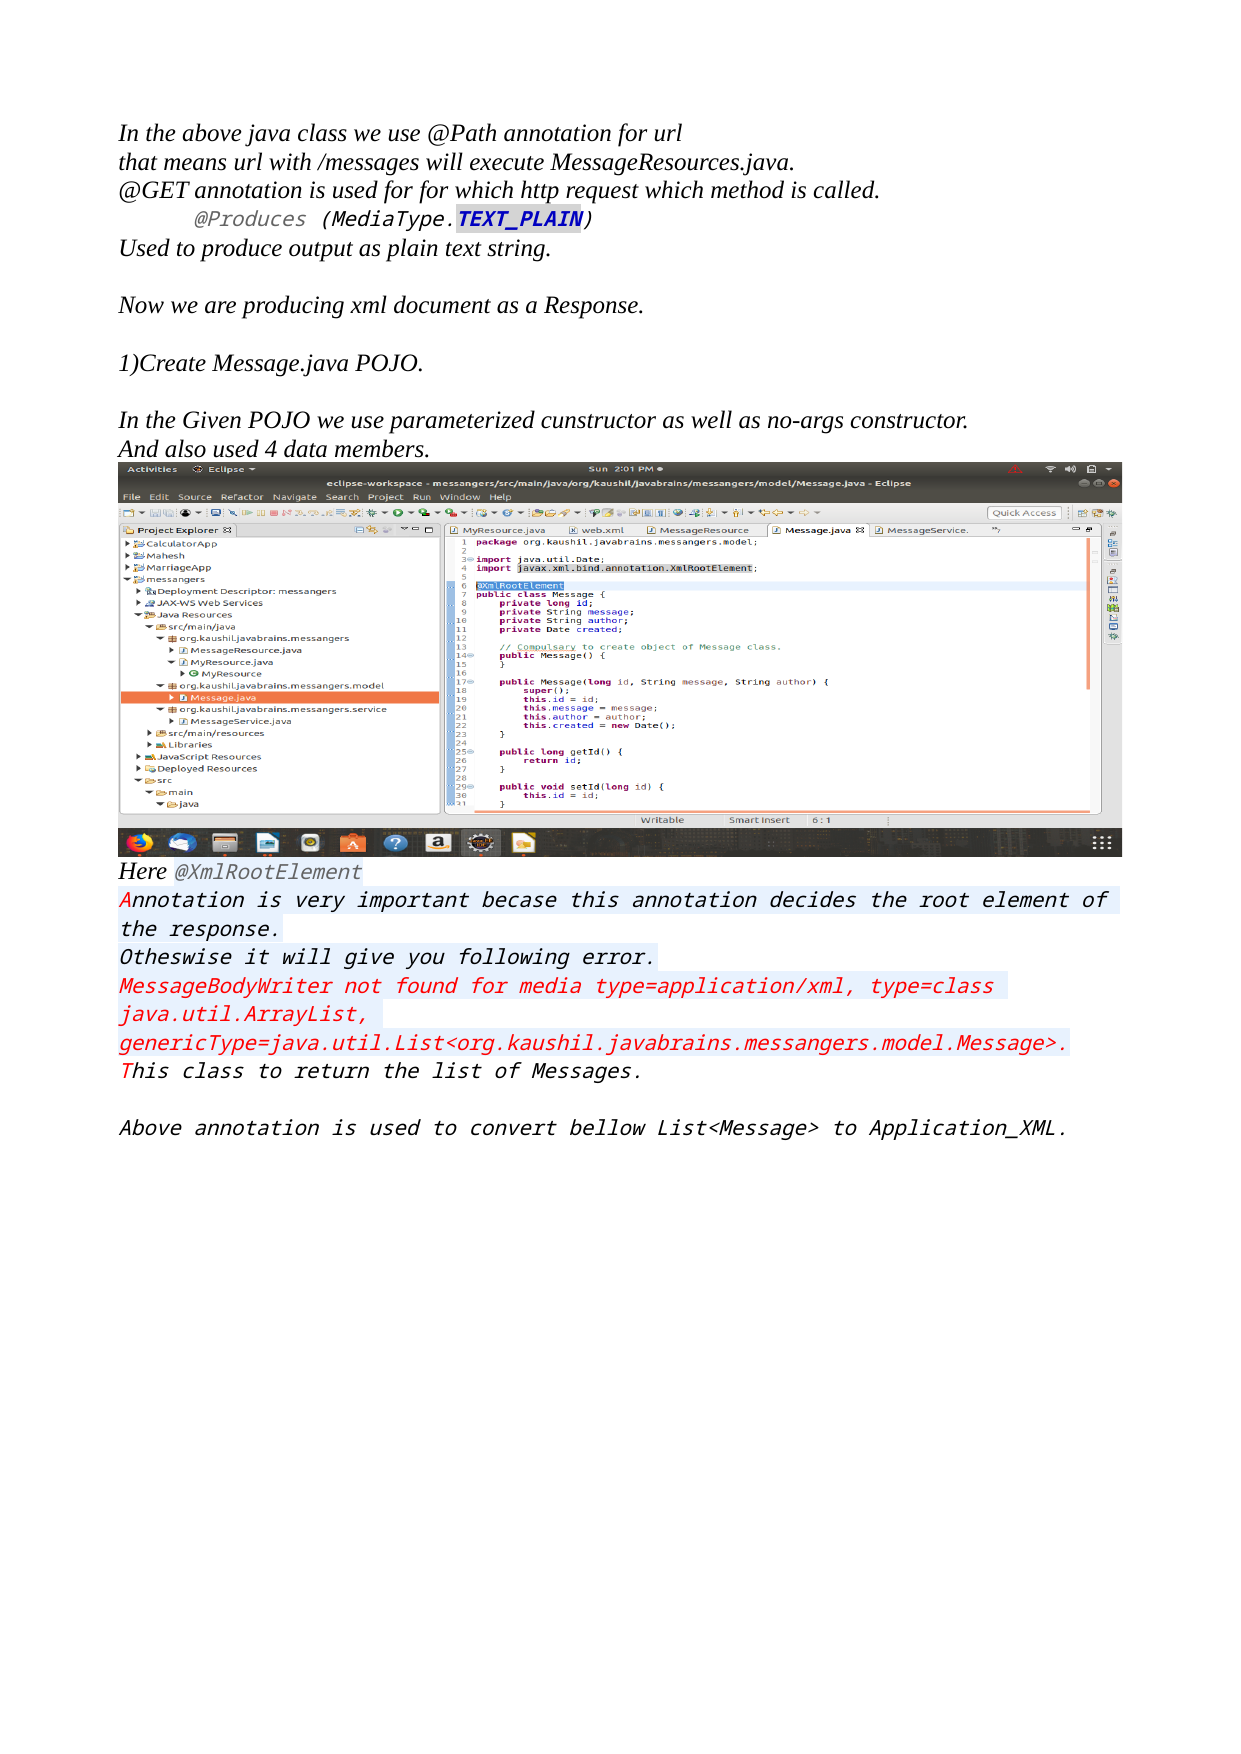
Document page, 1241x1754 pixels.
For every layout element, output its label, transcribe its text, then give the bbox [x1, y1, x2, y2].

text Above annotation is used to convert bellow List<Message> to Application_XML. [118, 1113, 1122, 1142]
text Annotation is very important becase this annotation decides the root element of the response. [118, 886, 1122, 942]
text @GET annotation is used for for which http request which method is called. [118, 176, 1122, 204]
text In the Given POJO we use parameterized cunstructor as well as no-args constructor. [118, 405, 1122, 434]
text This class to return the list of Messages. [118, 1056, 1122, 1085]
text In the above java class we use @Path annotation for url [118, 118, 1122, 147]
text MessageBodyWriter not found for media type=application/xml, type=class java.util.ArrayList, genericType=java.util.List<org.kaushil.javabrains.messangers.model.Message>. [118, 971, 1122, 1056]
text Otheswise it will give you following error. [118, 942, 1122, 971]
text And also used 4 data members. [118, 434, 1122, 462]
text Used to produce output as plain text string. [118, 233, 1122, 262]
picture [118, 462, 1123, 857]
text 1)Create Message.java POJO. [118, 348, 1122, 377]
text Here @XmlRootElement [118, 857, 1122, 886]
text @Produces (MediaType.TEXT_PLAIN) [118, 204, 1122, 233]
text that means url with /messages will execute MessageResources.java. [118, 147, 1122, 176]
text Now we are producing xml document as a Response. [118, 290, 1122, 319]
